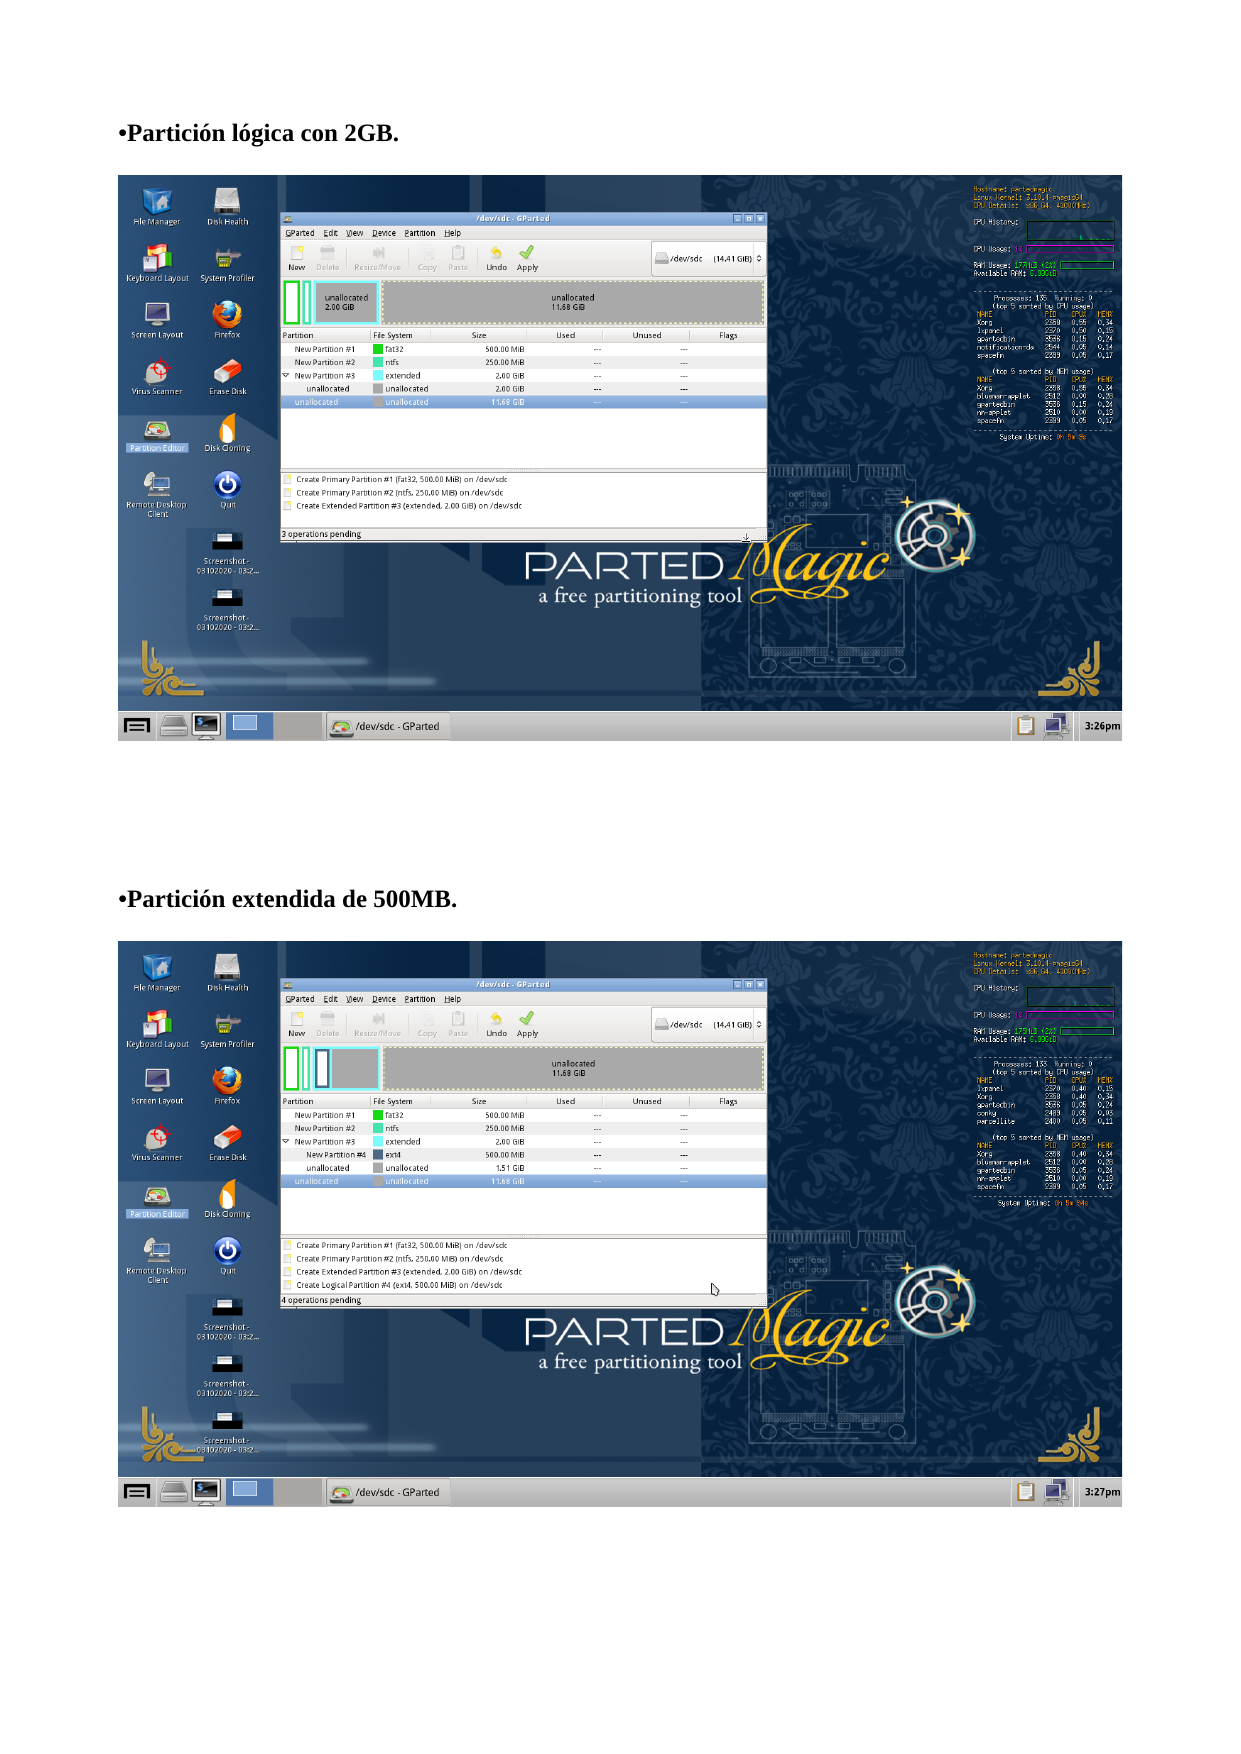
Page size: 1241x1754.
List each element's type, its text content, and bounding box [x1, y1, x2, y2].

text •Partición extendida de 500MB. [118, 884, 1122, 913]
text •Partición lógica con 2GB. [118, 118, 1122, 147]
picture [118, 175, 1123, 741]
picture [118, 941, 1123, 1507]
